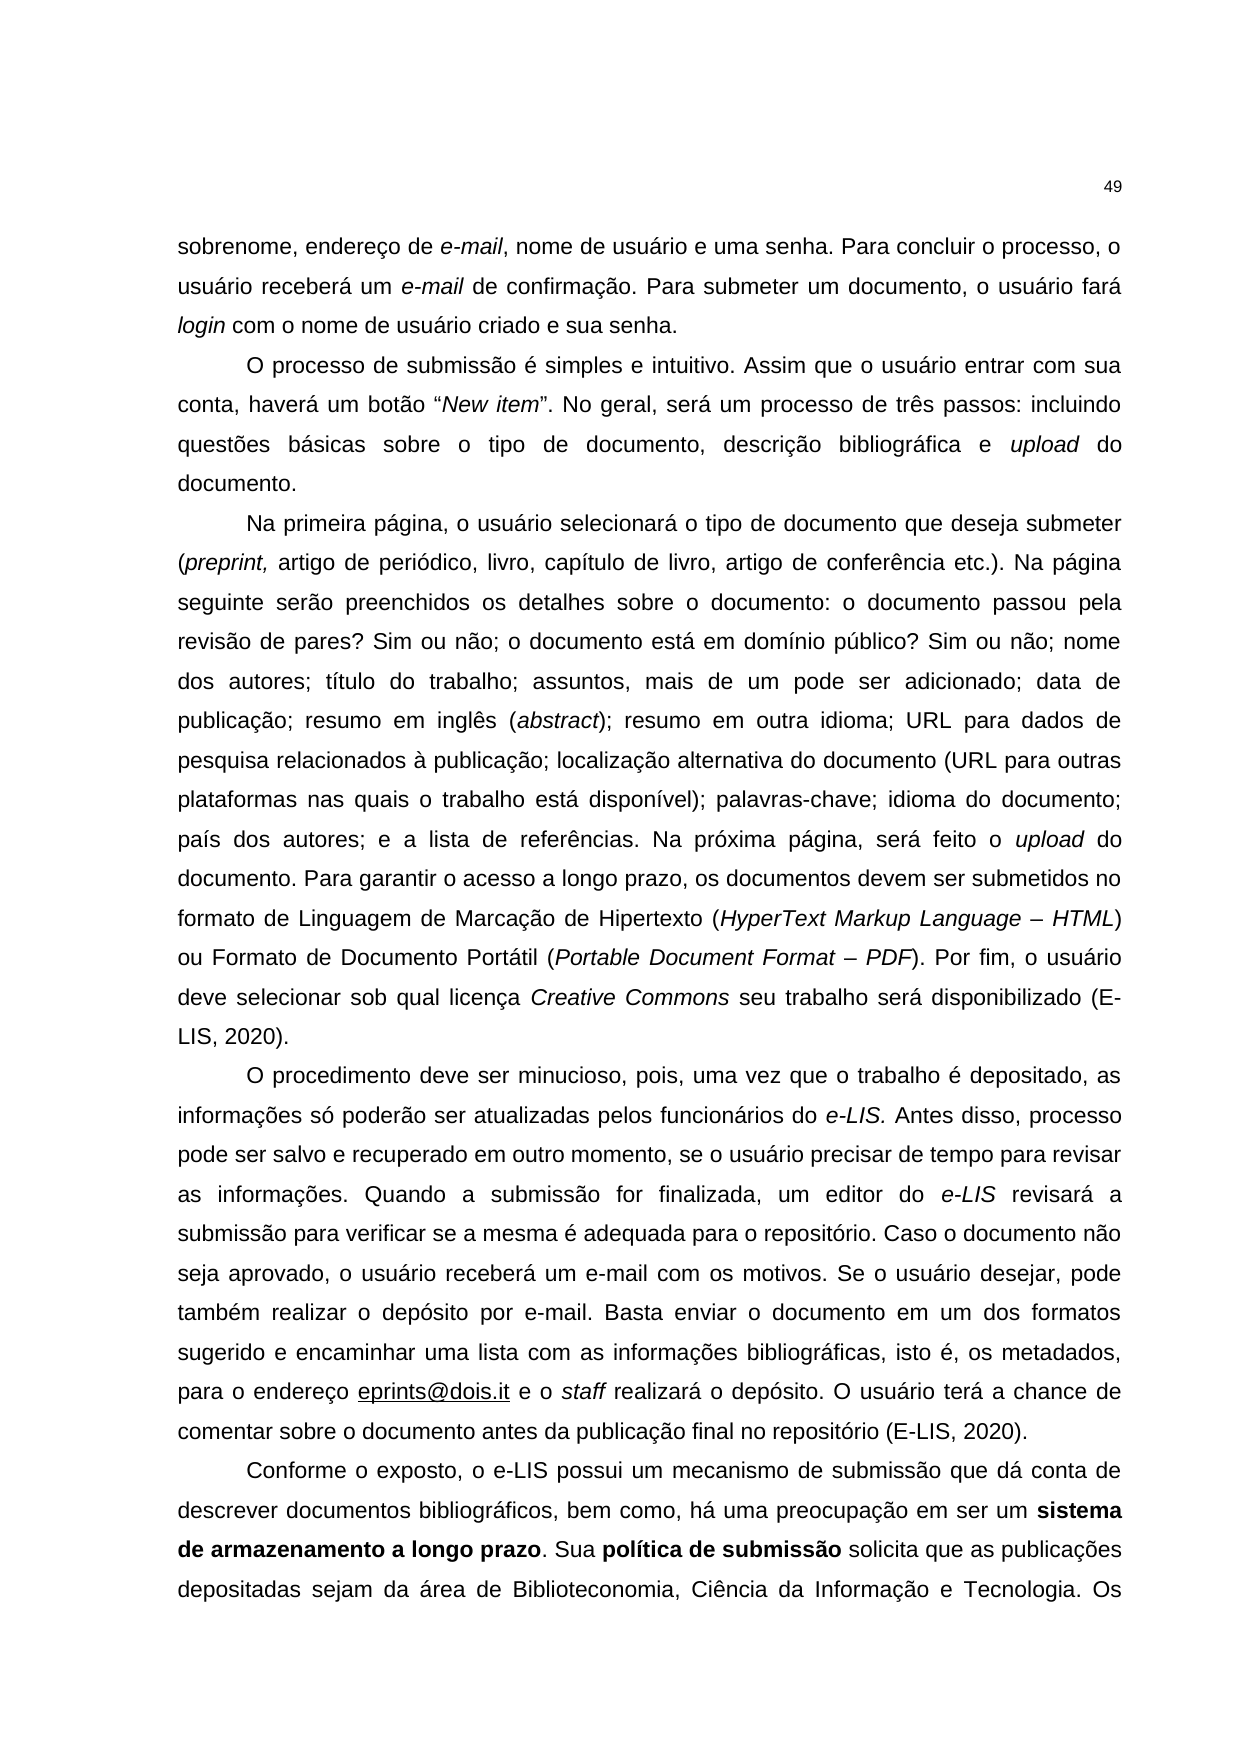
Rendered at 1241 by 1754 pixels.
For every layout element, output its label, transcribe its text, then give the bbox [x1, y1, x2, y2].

text O procedimento deve ser minucioso, pois, uma vez que o trabalho é depositado, as informações só poderão ser atualizadas pelos funcionários do e-LIS. Antes disso, processo pode ser salvo e recuperado em outro momento, se o usuário precisar de tempo para revisar as informações. Quando a submissão for finalizada, um editor do e-LIS revisará a submissão para verificar se a mesma é adequada para o repositório. Caso o documento não seja aprovado, o usuário receberá um e-mail com os motivos. Se o usuário desejar, pode também realizar o depósito por e-mail. Basta enviar o documento em um dos formatos sugerido e encaminhar uma lista com as informações bibliográficas, isto é, os metadados, para o endereço eprints@dois.it e o staff realizará o depósito. O usuário terá a chance de comentar sobre o documento antes da publicação final no repositório (E-LIS, 2020). [177, 1062, 1122, 1444]
text sobrenome, endereço de e-mail, nome de usuário e uma senha. Para concluir o processo, o usuário receberá um e-mail de confirmação. Para submeter um documento, o usuário fará login com o nome de usuário criado e sua senha. [177, 233, 1122, 339]
text Conforme o exposto, o e-LIS possui um mecanismo de submissão que dá conta de descrever documentos bibliográficos, bem como, há uma preocupação em ser um sistema de armazenamento a longo prazo. Sua política de submissão solicita que as publicações depositadas sejam da área de Biblioteconomia, Ciência da Informação e Tecnologia. Os [177, 1457, 1122, 1602]
text O processo de submissão é simples e intuitivo. Assim que o usuário entrar com sua conta, haverá um botão “New item”. No geral, será um processo de três passos: incluindo questões básicas sobre o tipo de documento, descrição bibliográfica e upload do documento. [177, 352, 1122, 497]
text Na primeira página, o usuário selecionará o tipo de documento que deseja submeter (preprint, artigo de periódico, livro, capítulo de livro, artigo de conferência etc.). Na página seguinte serão preenchidos os detalhes sobre o documento: o documento passou pela revisão de pares? Sim ou não; o documento está em domínio público? Sim ou não; nome dos autores; título do trabalho; assuntos, mais de um pode ser adicionado; data de publicação; resumo em inglês (abstract); resumo em outra idioma; URL para dados de pesquisa relacionados à publicação; localização alternativa do documento (URL para outras plataformas nas quais o trabalho está disponível); palavras-chave; idioma do documento; país dos autores; e a lista de referências. Na próxima página, será feito o upload do documento. Para garantir o acesso a longo prazo, os documentos devem ser submetidos no formato de Linguagem de Marcação de Hipertexto (HyperText Markup Language – HTML) ou Formato de Documento Portátil (Portable Document Format – PDF). Por fim, o usuário deve selecionar sob qual licença Creative Commons seu trabalho será disponibilizado (E-LIS, 2020). [177, 510, 1122, 1049]
